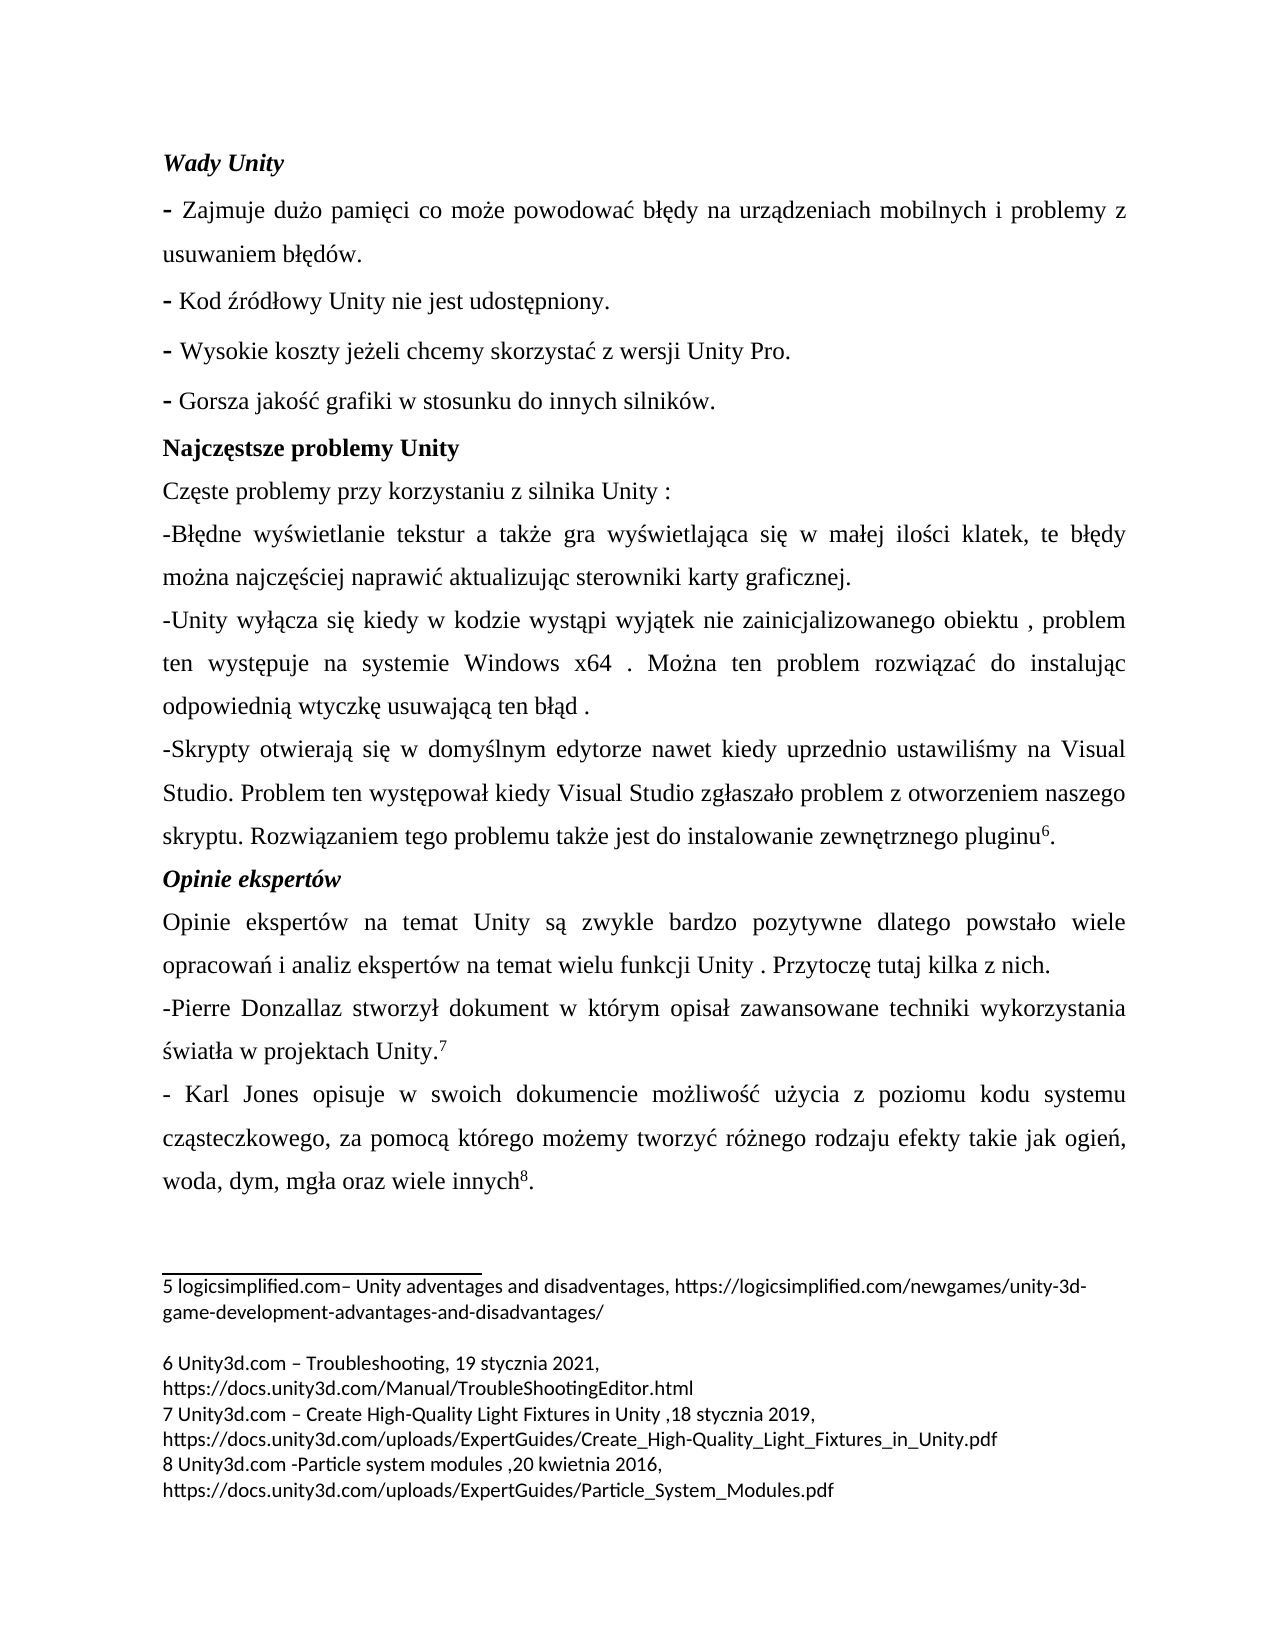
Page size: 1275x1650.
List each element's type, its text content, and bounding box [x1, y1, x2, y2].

text Unity3d.com – Create High-Quality Light Fixtures in Unity ,18 stycznia 2019, https://docs.unity3d.com/uploads/ExpertGuides/Create_High-Quality_Light_Fixtures_in_Unity.pdf [162, 1401, 1127, 1452]
text Unity3d.com -Particle system modules ,20 kwietnia 2016, https://docs.unity3d.com/uploads/ExpertGuides/Particle_System_Modules.pdf [162, 1452, 1127, 1502]
text -Błędne wyświetlanie tekstur a także gra wyświetlająca się w małej ilości klatek, te błędy można najczęściej naprawić aktualizując sterowniki karty graficznej. [162, 519, 1127, 591]
text Opinie ekspertów na temat Unity są zwykle bardzo pozytywne dlatego powstało wiele opracowań i analiz ekspertów na temat wielu funkcji Unity . Przytoczę tutaj kilka z nich. [162, 907, 1127, 979]
text -Skrypty otwierają się w domyślnym edytorze nawet kiedy uprzednio ustawiliśmy na Visual Studio. Problem ten występował kiedy Visual Studio zgłaszało problem z otworzeniem naszego skryptu. Rozwiązaniem tego problemu także jest do instalowanie zewnętrznego pluginu. [162, 734, 1127, 849]
text -Pierre Donzallaz stworzył dokument w którym opisał zawansowane techniki wykorzystania światła w projektach Unity. [162, 993, 1127, 1065]
text Unity3d.com – Troubleshooting, 19 stycznia 2021, https://docs.unity3d.com/Manual/TroubleShootingEditor.html [162, 1350, 1127, 1401]
text Częste problemy przy korzystaniu z silnika Unity : [162, 476, 1127, 504]
text - Wysokie koszty jeżeli chcemy skorzystać z wersji Unity Pro. [162, 332, 1127, 366]
text Wady Unity [162, 148, 1127, 176]
text - Karl Jones opisuje w swoich dokumencie możliwość użycia z poziomu kodu systemu cząsteczkowego, za pomocą którego możemy tworzyć różnego rodzaju efekty takie jak ogień, woda, dym, mgła oraz wiele innych. [162, 1079, 1127, 1194]
text Opinie ekspertów [162, 864, 1127, 893]
text - Gorsza jakość grafiki w stosunku do innych silników. [162, 382, 1127, 416]
text Najczęstsze problemy Unity [162, 433, 1127, 461]
text -Unity wyłącza się kiedy w kodzie wystąpi wyjątek nie zainicjalizowanego obiektu , problem ten występuje na systemie Windows x64 . Można ten problem rozwiązać do instalując odpowiednią wtyczkę usuwającą ten błąd . [162, 605, 1127, 720]
text logicsimplified.com– Unity adventages and disadventages, https://logicsimplified.com/newgames/unity-3d-game-development-advantages-and-disadvantages/ [162, 1274, 1127, 1324]
text - Kod źródłowy Unity nie jest udostępniony. [162, 282, 1127, 315]
text - Zajmuje dużo pamięci co może powodować błędy na urządzeniach mobilnych i problemy z usuwaniem błędów. [162, 191, 1127, 267]
